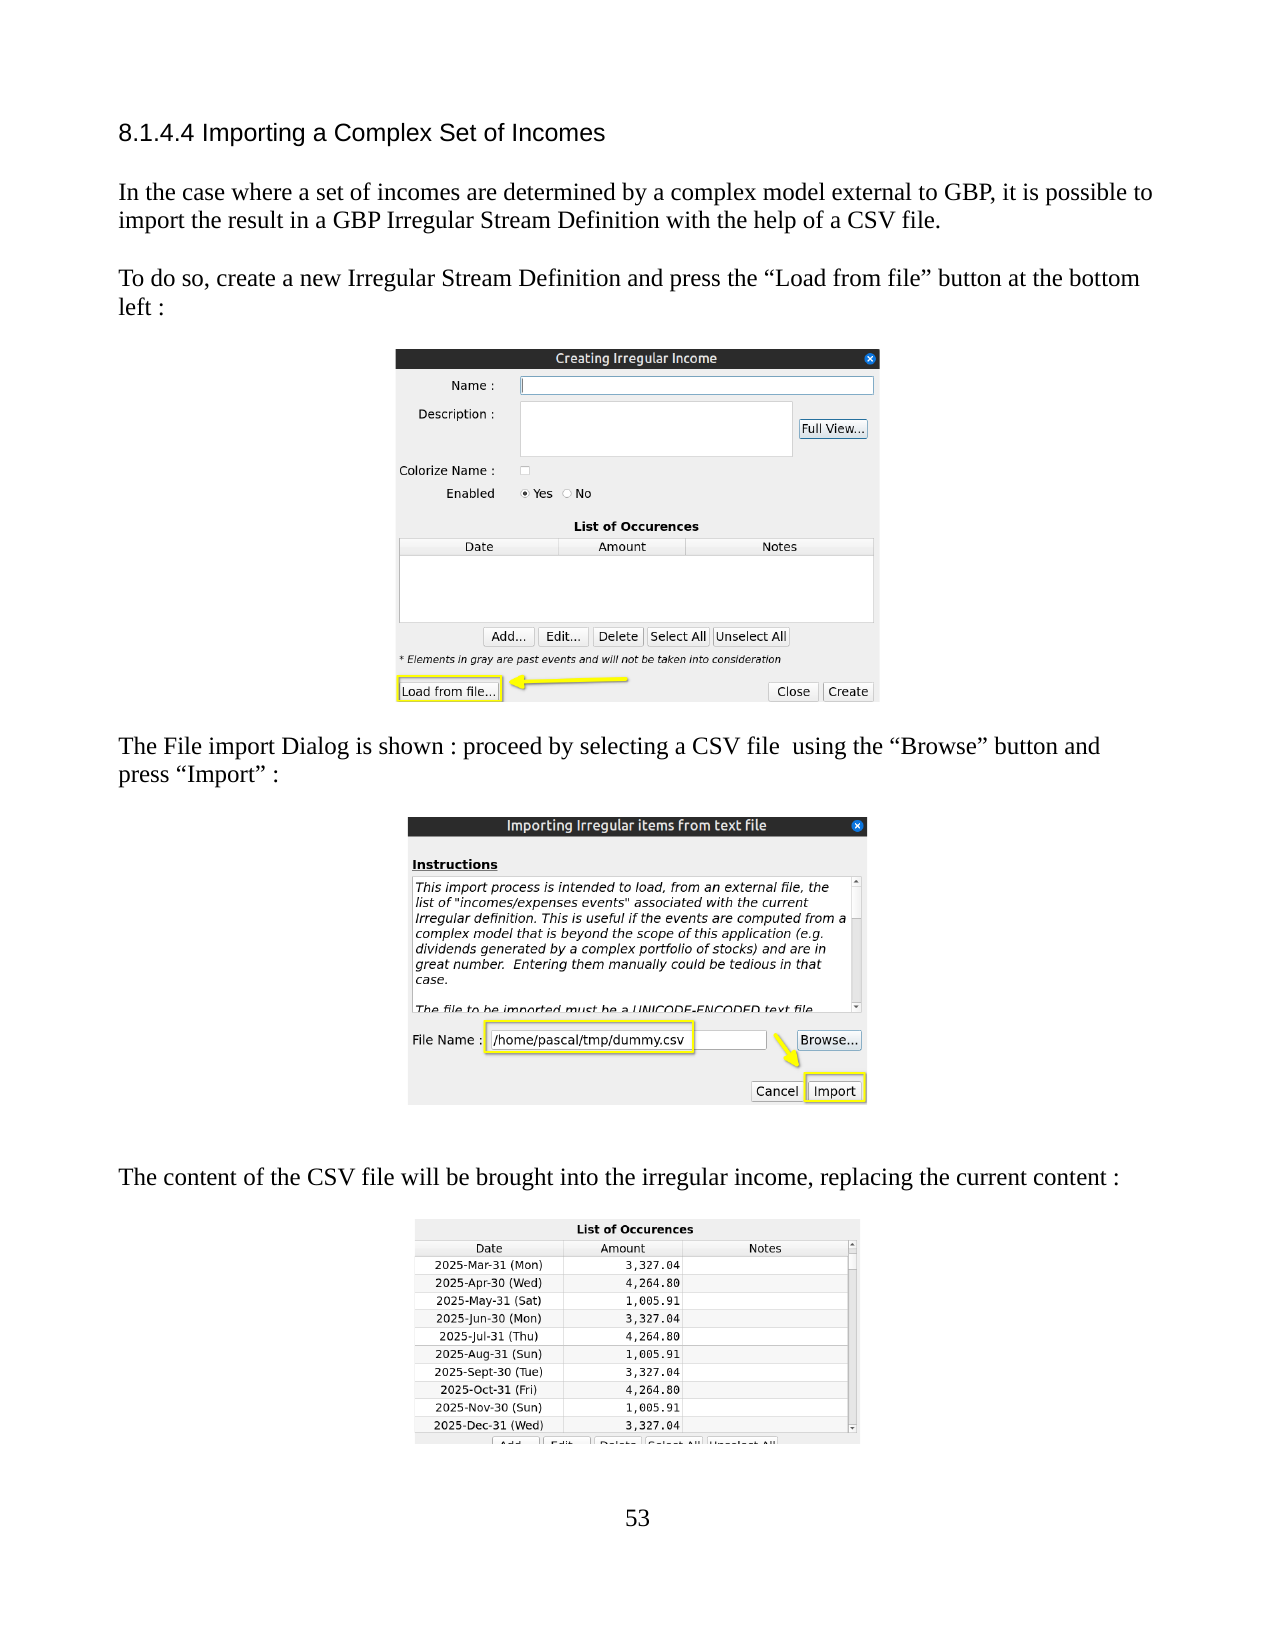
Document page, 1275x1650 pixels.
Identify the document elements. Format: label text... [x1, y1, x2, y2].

text In the case where a set of incomes are determined by a complex model external to GBP, it is possible to import the result in a GBP Irregular Stream Definition with the help of a CSV file. [118, 177, 1157, 234]
text To do so, create a new Irregular Stream Definition and press the “Load from file” button at the bottom left : [118, 263, 1157, 321]
picture [414, 1219, 861, 1444]
text The File import Dialog is shown : proceed by selecting a CSV file using the “Browse” button and press “Import” : [118, 731, 1157, 788]
subtitle Importing a Complex Set of Incomes [118, 118, 1157, 147]
picture [395, 349, 880, 702]
text The content of the CSV file will be brought into the irregular income, replacing the current content : [118, 1162, 1157, 1191]
picture [407, 817, 868, 1105]
